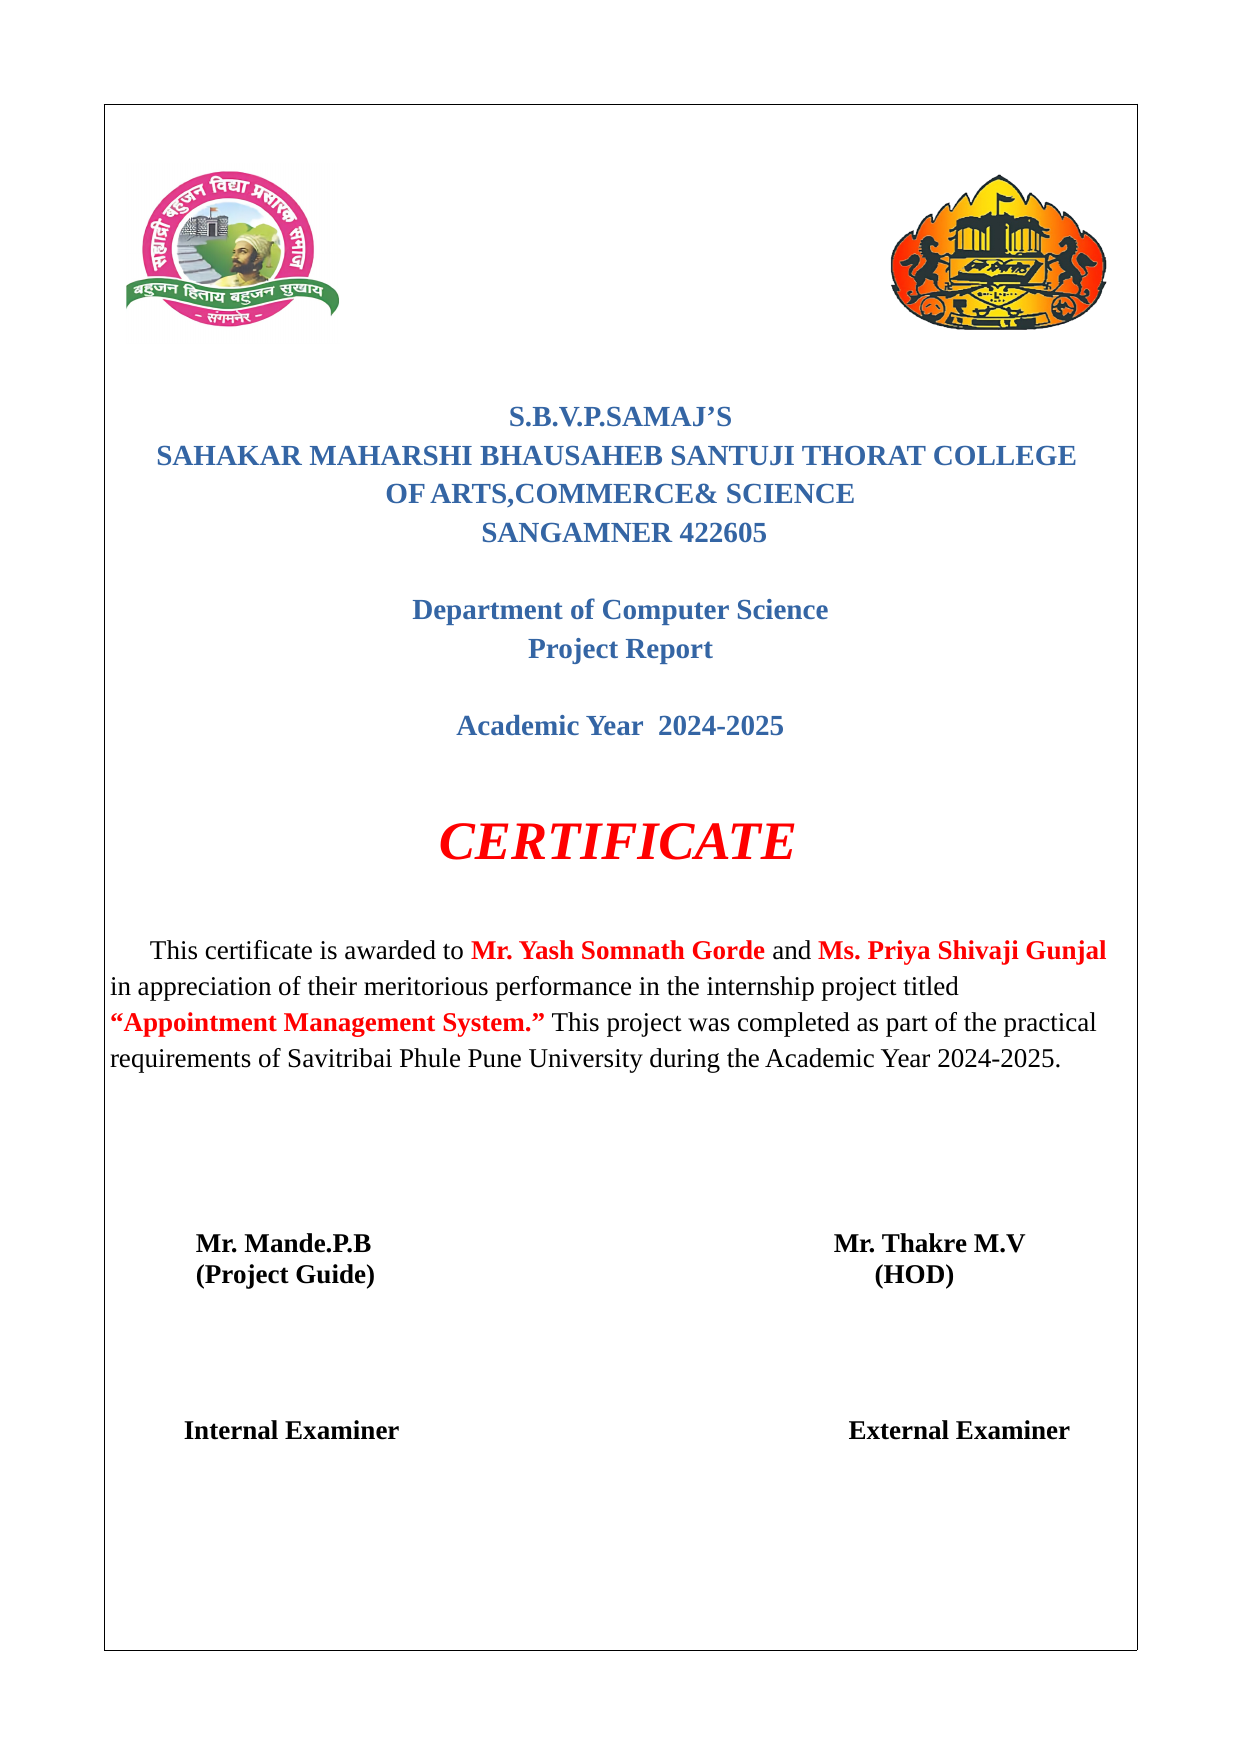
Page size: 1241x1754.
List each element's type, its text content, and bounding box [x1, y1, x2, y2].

text Academic Year 2024-2025 [110, 708, 1131, 741]
picture [886, 168, 1108, 334]
text OF ARTS,COMMERCE& SCIENCE [110, 477, 1131, 510]
text SANGAMNER 422605 [110, 515, 1131, 549]
text CERTIFICATE [110, 809, 1131, 871]
text S.B.V.P.SAMAJ’S [110, 399, 1131, 433]
text Project Report [110, 631, 1131, 664]
text SAHAKAR MAHARSHI BHAUSAHEB SANTUJI THORAT COLLEGE [110, 438, 1131, 472]
list (Project Guide) (HOD) [169, 1258, 1131, 1289]
text This certificate is awarded to Mr. Yash Somnath Gorde and Ms. Priya Shivaji Gunjal in appreciation of their meritorious performance in the internship project titled “Appointment Management System.” This project was completed as part of the practical requirements of Savitribai Phule Pune University during the Academic Year 2024-2025. [110, 934, 1131, 1073]
picture [126, 163, 340, 344]
text Department of Computer Science [110, 592, 1131, 626]
text Internal Examiner External Examiner [110, 1414, 1131, 1445]
list Mr. Mande.P.B Mr. Thakre M.V [169, 1227, 1131, 1258]
